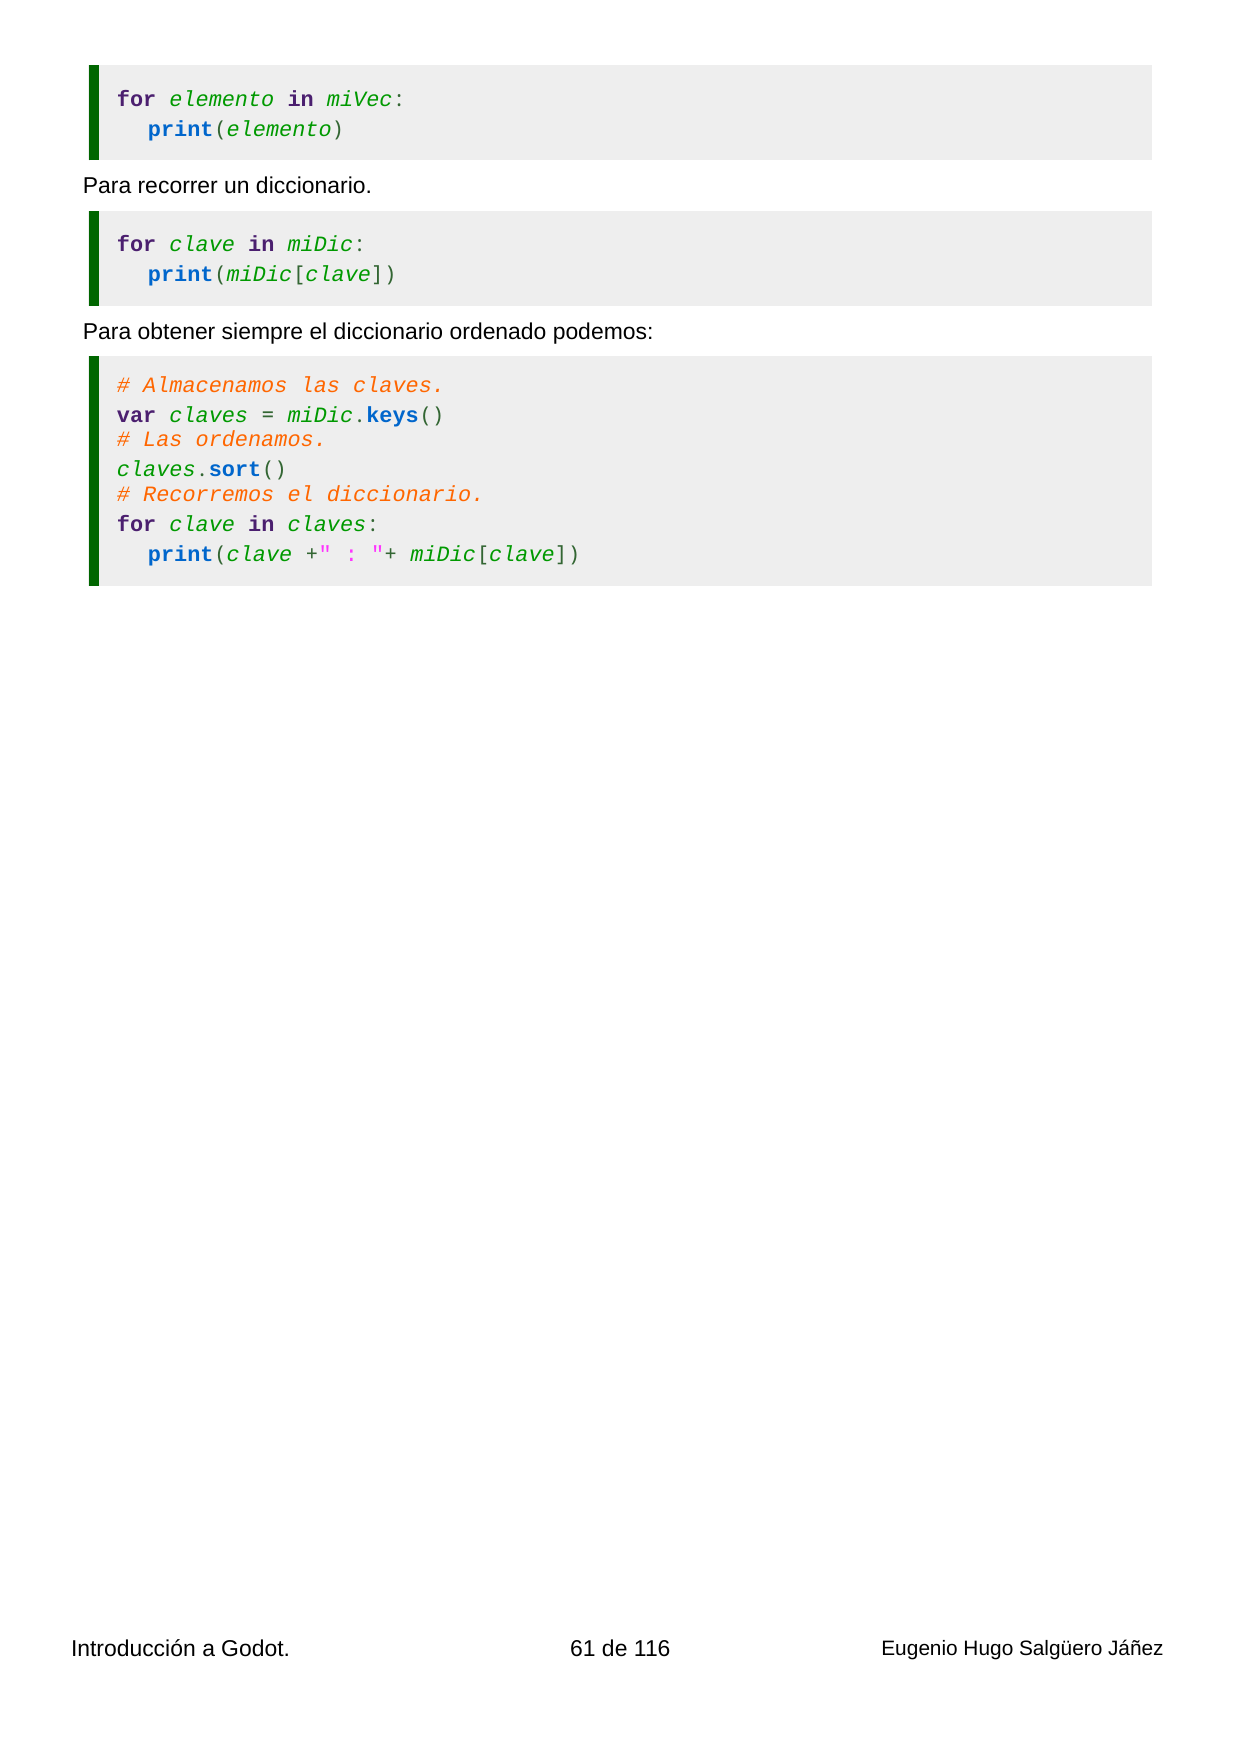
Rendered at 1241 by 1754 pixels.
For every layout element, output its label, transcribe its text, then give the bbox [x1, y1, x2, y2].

text Para recorrer un diccionario. [83, 172, 1158, 199]
text for clave in claves: [99, 508, 1152, 538]
text print(elemento) [99, 113, 1152, 160]
text print(miDic[clave]) [99, 258, 1152, 306]
text # Almacenamos las claves. [99, 356, 1152, 398]
text for clave in miDic: [99, 211, 1152, 258]
text # Recorremos el diccionario. [99, 483, 1152, 508]
text print(clave +" : "+ miDic[clave]) [99, 538, 1152, 586]
text # Las ordenamos. [99, 428, 1152, 453]
text claves.sort() [99, 453, 1152, 483]
text var claves = miDic.keys() [99, 398, 1152, 428]
text for elemento in miVec: [99, 65, 1152, 113]
text Para obtener siempre el diccionario ordenado podemos: [83, 318, 1158, 344]
